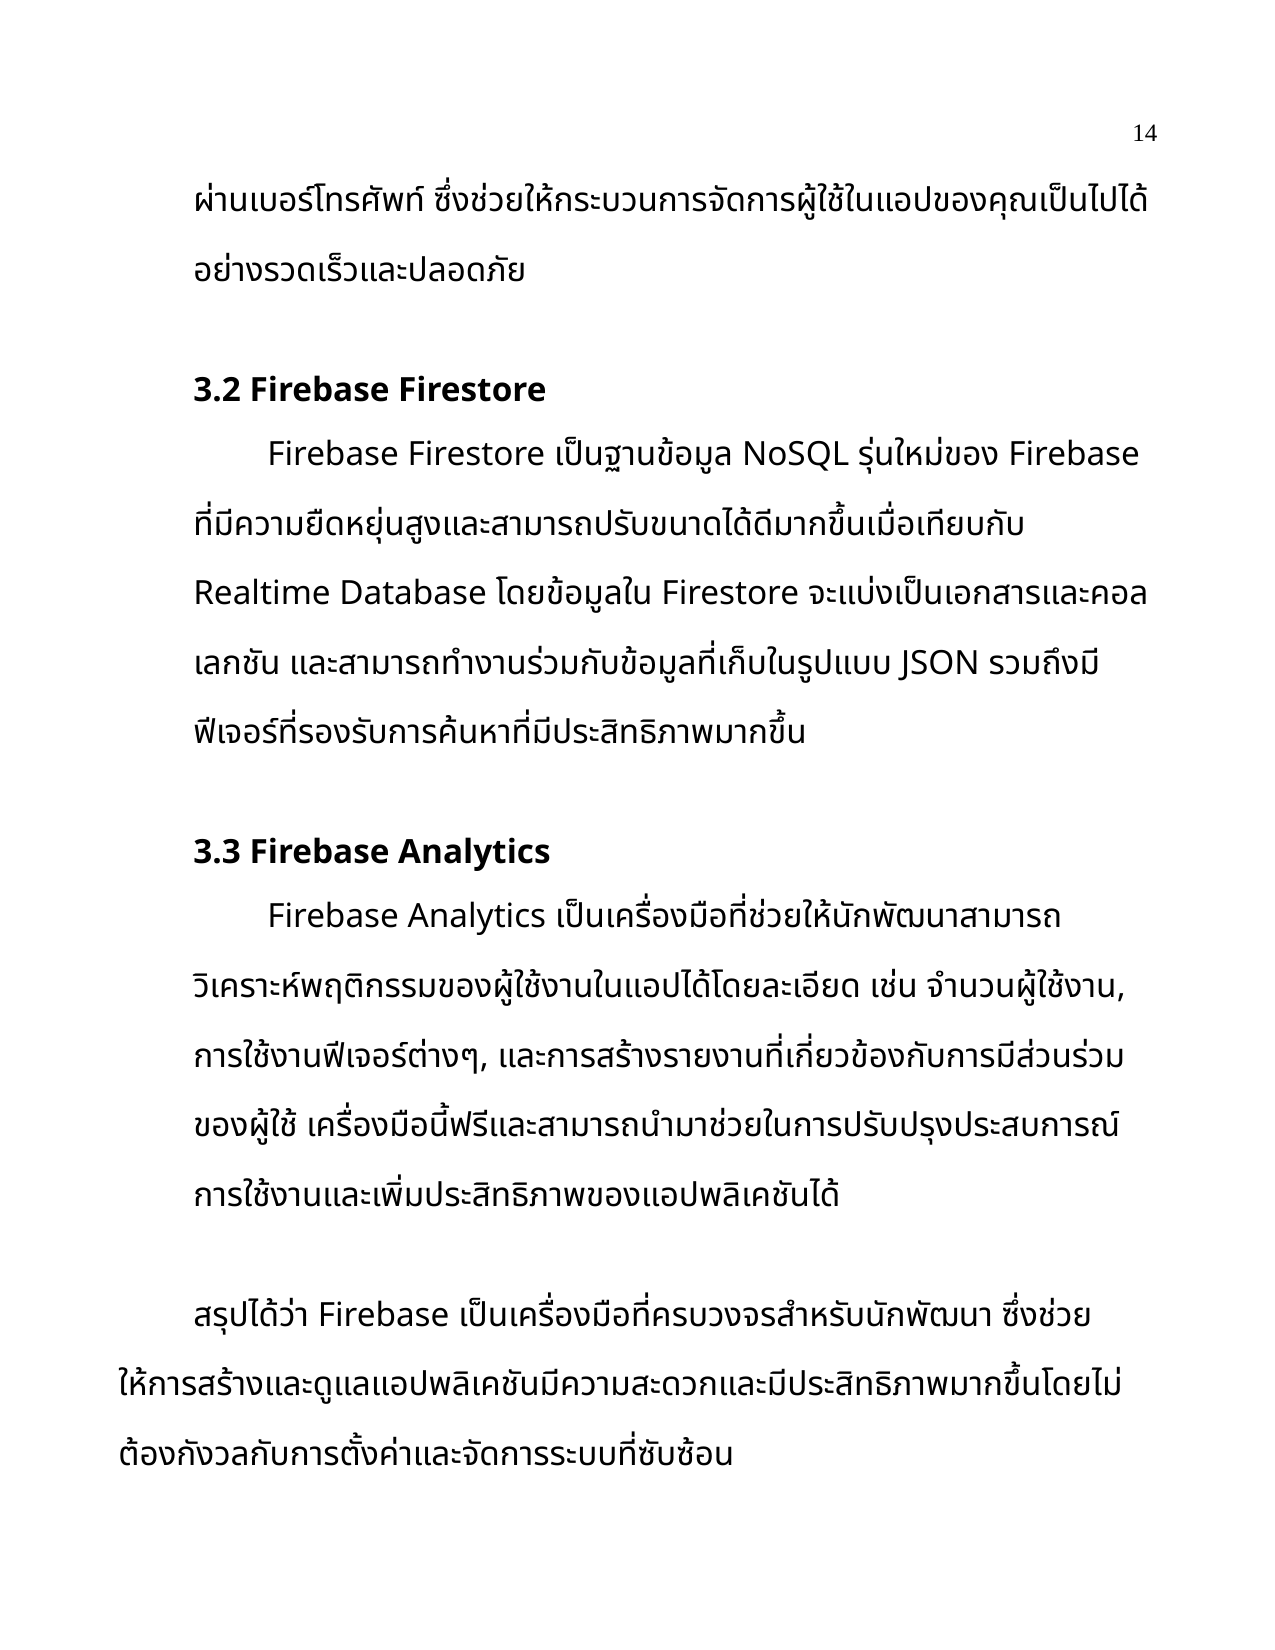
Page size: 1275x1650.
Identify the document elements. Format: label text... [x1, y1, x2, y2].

text สรุปได้ว่า Firebase เป็นเครื่องมือที่ครบวงจรสำหรับนักพัฒนา ซึ่งช่วยให้การสร้างและดูแลแอปพลิเคชันมีความสะดวกและมีประสิทธิภาพมากขึ้นโดยไม่ต้องกังวลกับการตั้งค่าและจัดการระบบที่ซับซ้อน [118, 1290, 1157, 1480]
text 3.3 Firebase Analytics Firebase Analytics เป็นเครื่องมือที่ช่วยให้นักพัฒนาสามารถวิเคราะห์พฤติกรรมของผู้ใช้งานในแอปได้โดยละเอียด เช่น จำนวนผู้ใช้งาน, การใช้งานฟีเจอร์ต่างๆ, และการสร้างรายงานที่เกี่ยวข้องกับการมีส่วนร่วมของผู้ใช้ เครื่องมือนี้ฟรีและสามารถนำมาช่วยในการปรับปรุงประสบการณ์การใช้งานและเพิ่มประสิทธิภาพของแอปพลิเคชันได้ [193, 828, 1157, 1221]
text ผ่านเบอร์โทรศัพท์ ซึ่งช่วยให้กระบวนการจัดการผู้ใช้ในแอปของคุณเป็นไปได้อย่างรวดเร็วและปลอดภัย [193, 176, 1157, 296]
text 3.2 Firebase Firestore Firebase Firestore เป็นฐานข้อมูล NoSQL รุ่นใหม่ของ Firebase ที่มีความยืดหยุ่นสูงและสามารถปรับขนาดได้ดีมากขึ้นเมื่อเทียบกับ Realtime Database โดยข้อมูลใน Firestore จะแบ่งเป็นเอกสารและคอลเลกชัน และสามารถทำงานร่วมกับข้อมูลที่เก็บในรูปแบบ JSON รวมถึงมีฟีเจอร์ที่รองรับการค้นหาที่มีประสิทธิภาพมากขึ้น [193, 365, 1157, 759]
